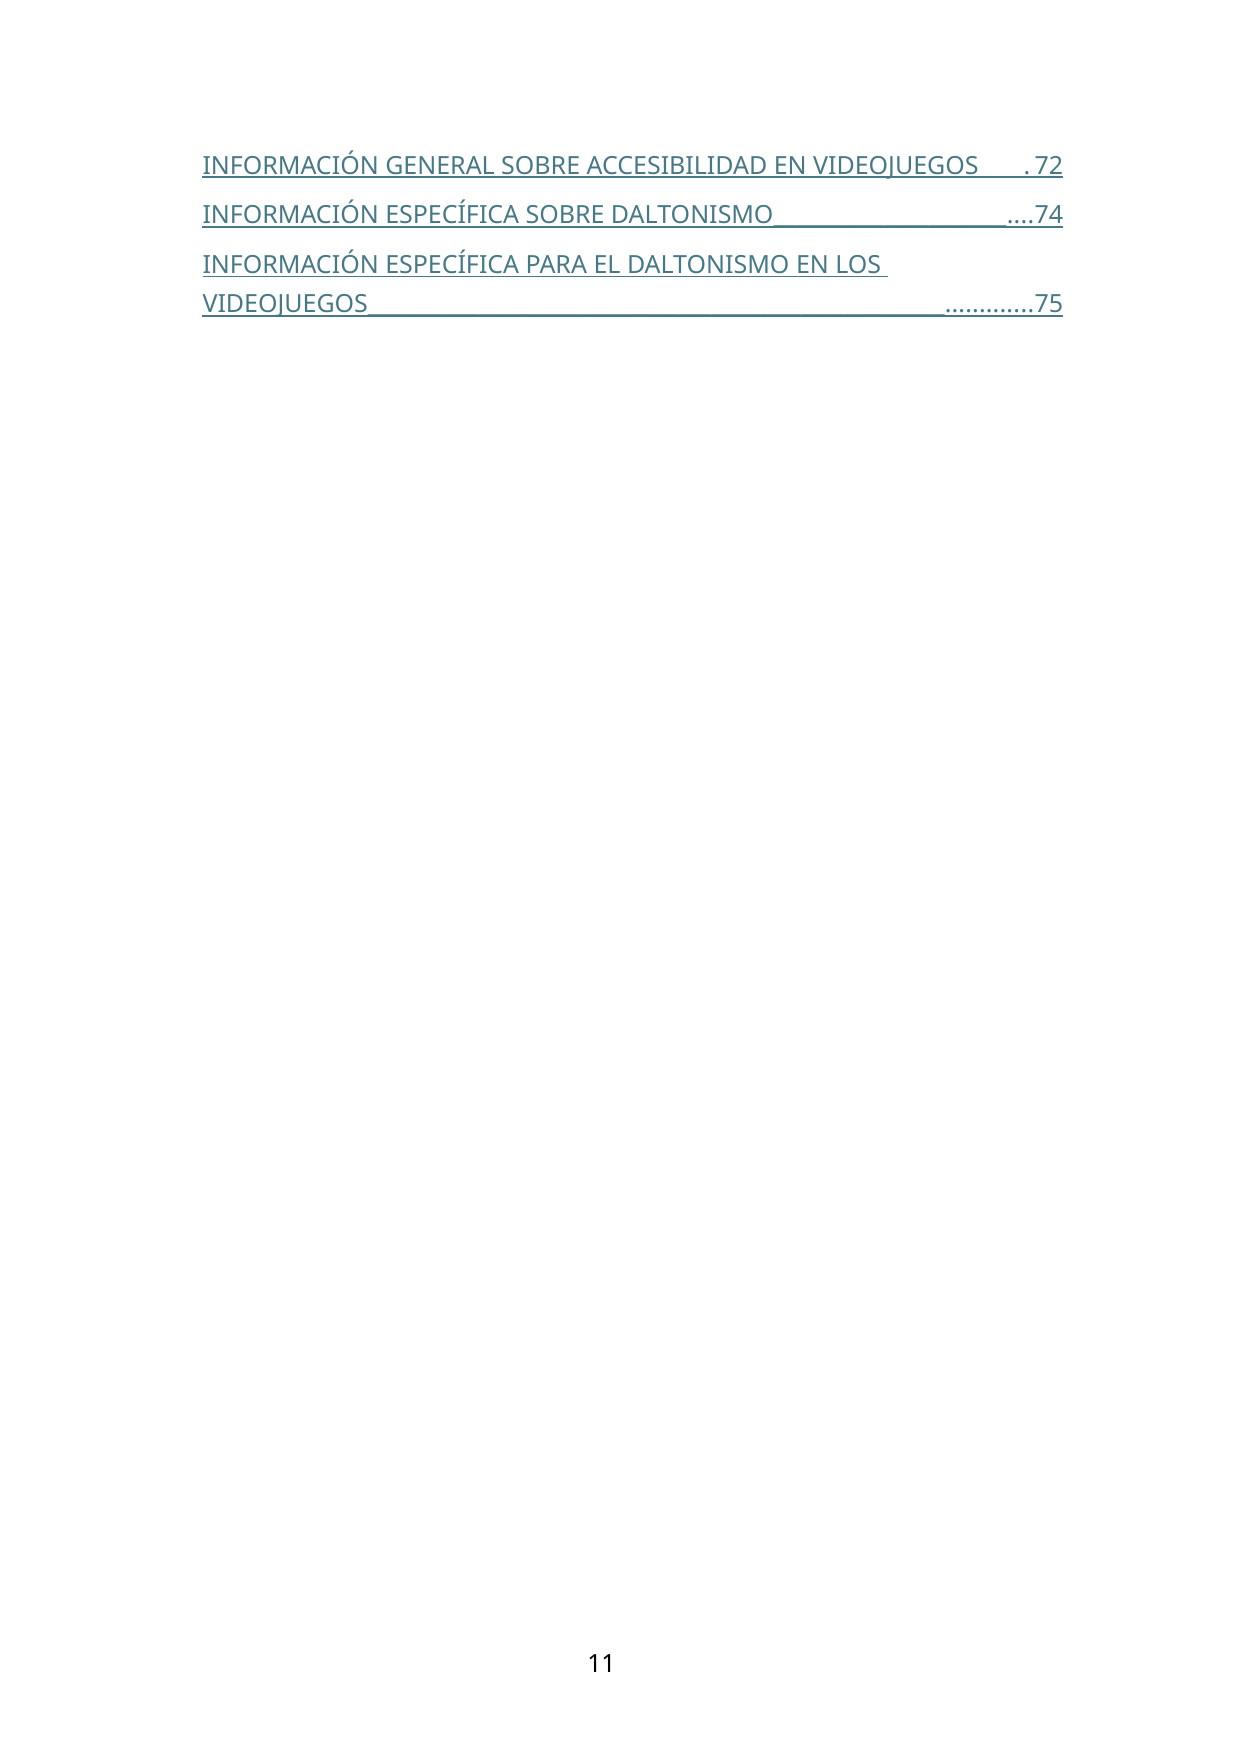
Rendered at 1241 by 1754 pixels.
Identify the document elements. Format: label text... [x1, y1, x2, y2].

text INFORMACIÓN ESPECÍFICA SOBRE DALTONISMO_____________________ 74 [202, 197, 1063, 226]
text INFORMACIÓN GENERAL SOBRE ACCESIBILIDAD EN VIDEOJUEGOS____ 72 [202, 148, 1063, 176]
text [202, 178, 1063, 182]
text INFORMACIÓN ESPECÍFICA PARA EL DALTONISMO EN LOS VIDEOJUEGOS____________________________________________________ 75 [202, 247, 1063, 315]
